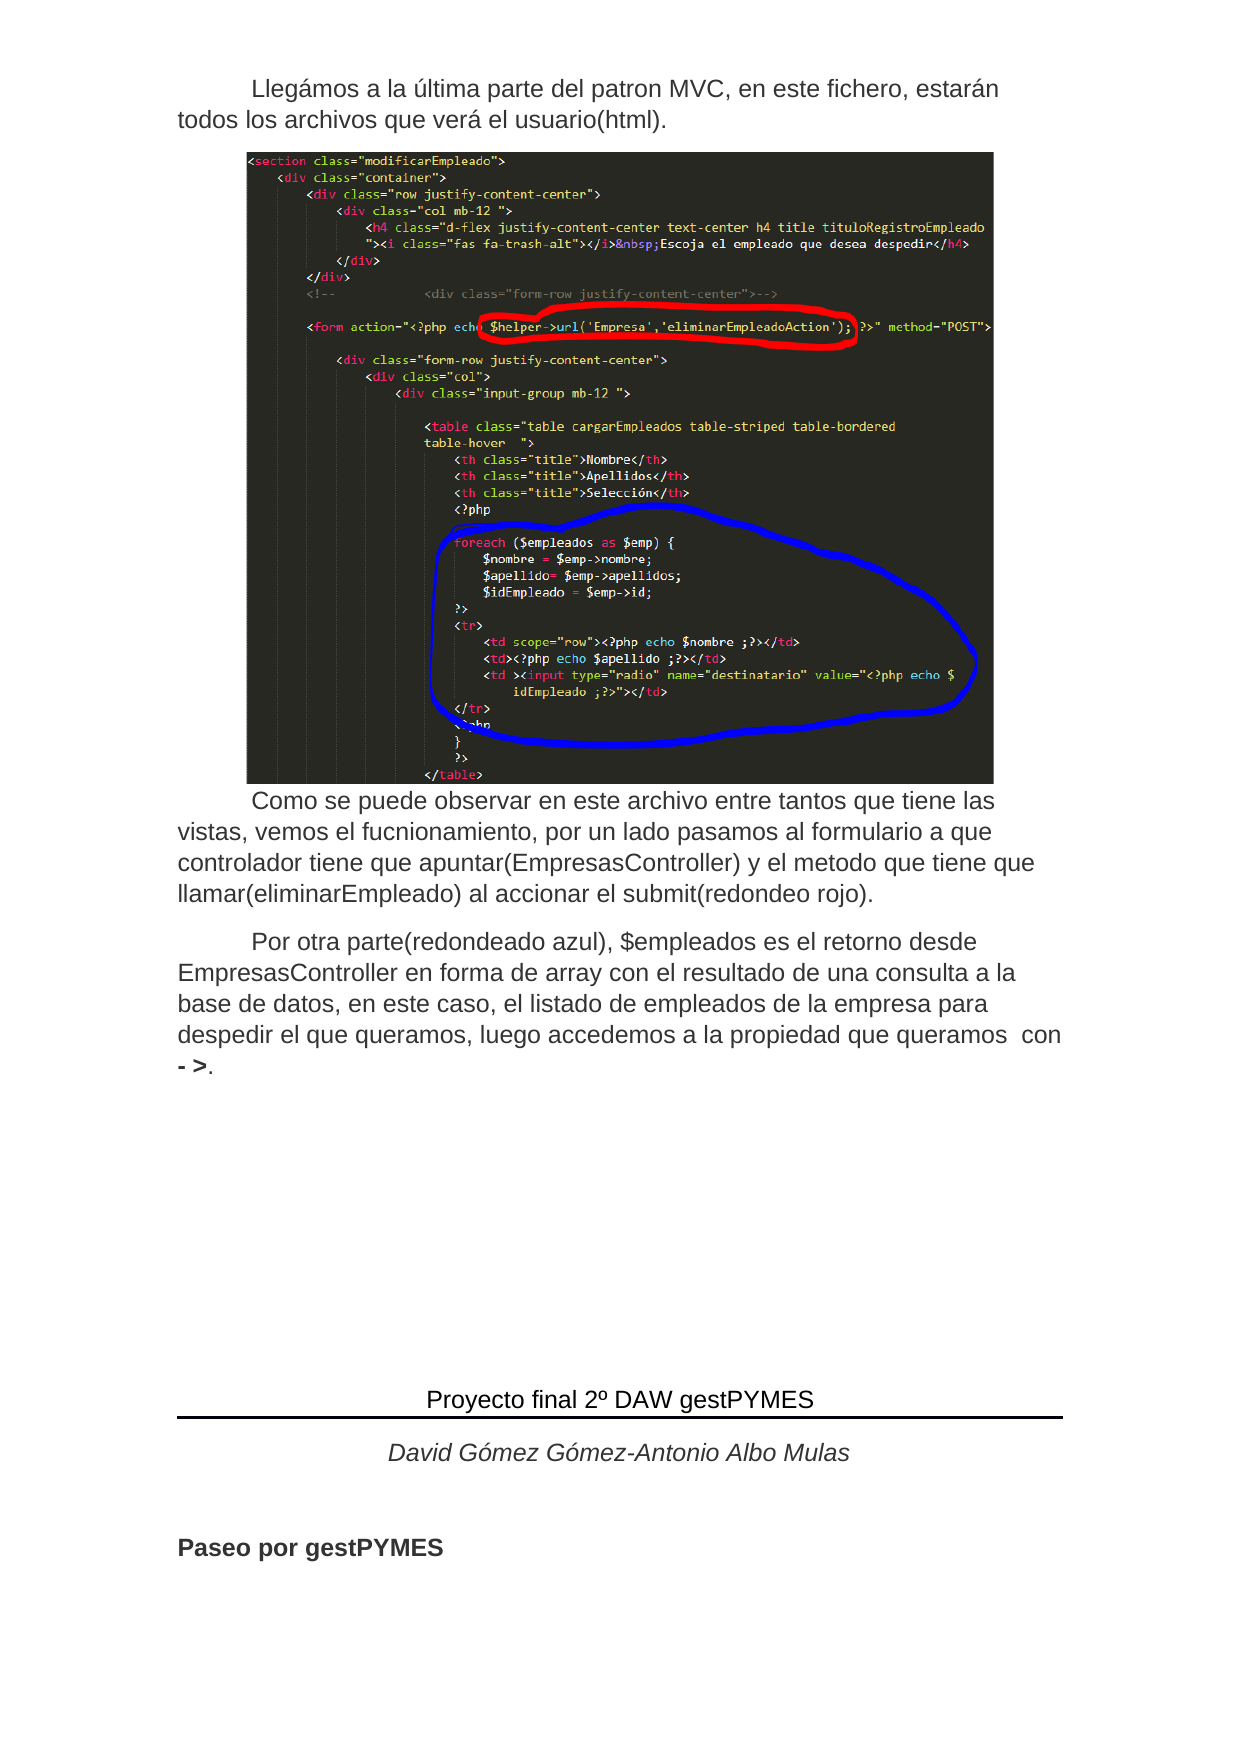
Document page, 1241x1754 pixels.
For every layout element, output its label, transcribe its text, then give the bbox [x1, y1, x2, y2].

text Como se puede observar en este archivo entre tantos que tiene las vistas, vemos el fucnionamiento, por un lado pasamos al formulario a que controlador tiene que apuntar(EmpresasController) y el metodo que tiene que llamar(eliminarEmpleado) al accionar el submit(redondeo rojo). [177, 152, 1063, 908]
text Llegámos a la última parte del patron MVC, en este fichero, estarán todos los archivos que verá el usuario(html). [177, 74, 1063, 133]
picture [246, 152, 994, 784]
text Paseo por gestPYMES [177, 1533, 1063, 1562]
text Proyecto final 2º DAW gestPYMES [177, 1385, 1063, 1416]
text Por otra parte(redondeado azul), $empleados es el retorno desde EmpresasController en forma de array con el resultado de una consulta a la base de datos, en este caso, el listado de empleados de la empresa para despedir el que queramos, luego accedemos a la propiedad que queramos con - >. [177, 927, 1063, 1079]
text David Gómez Gómez-Antonio Albo Mulas [177, 1438, 1063, 1466]
